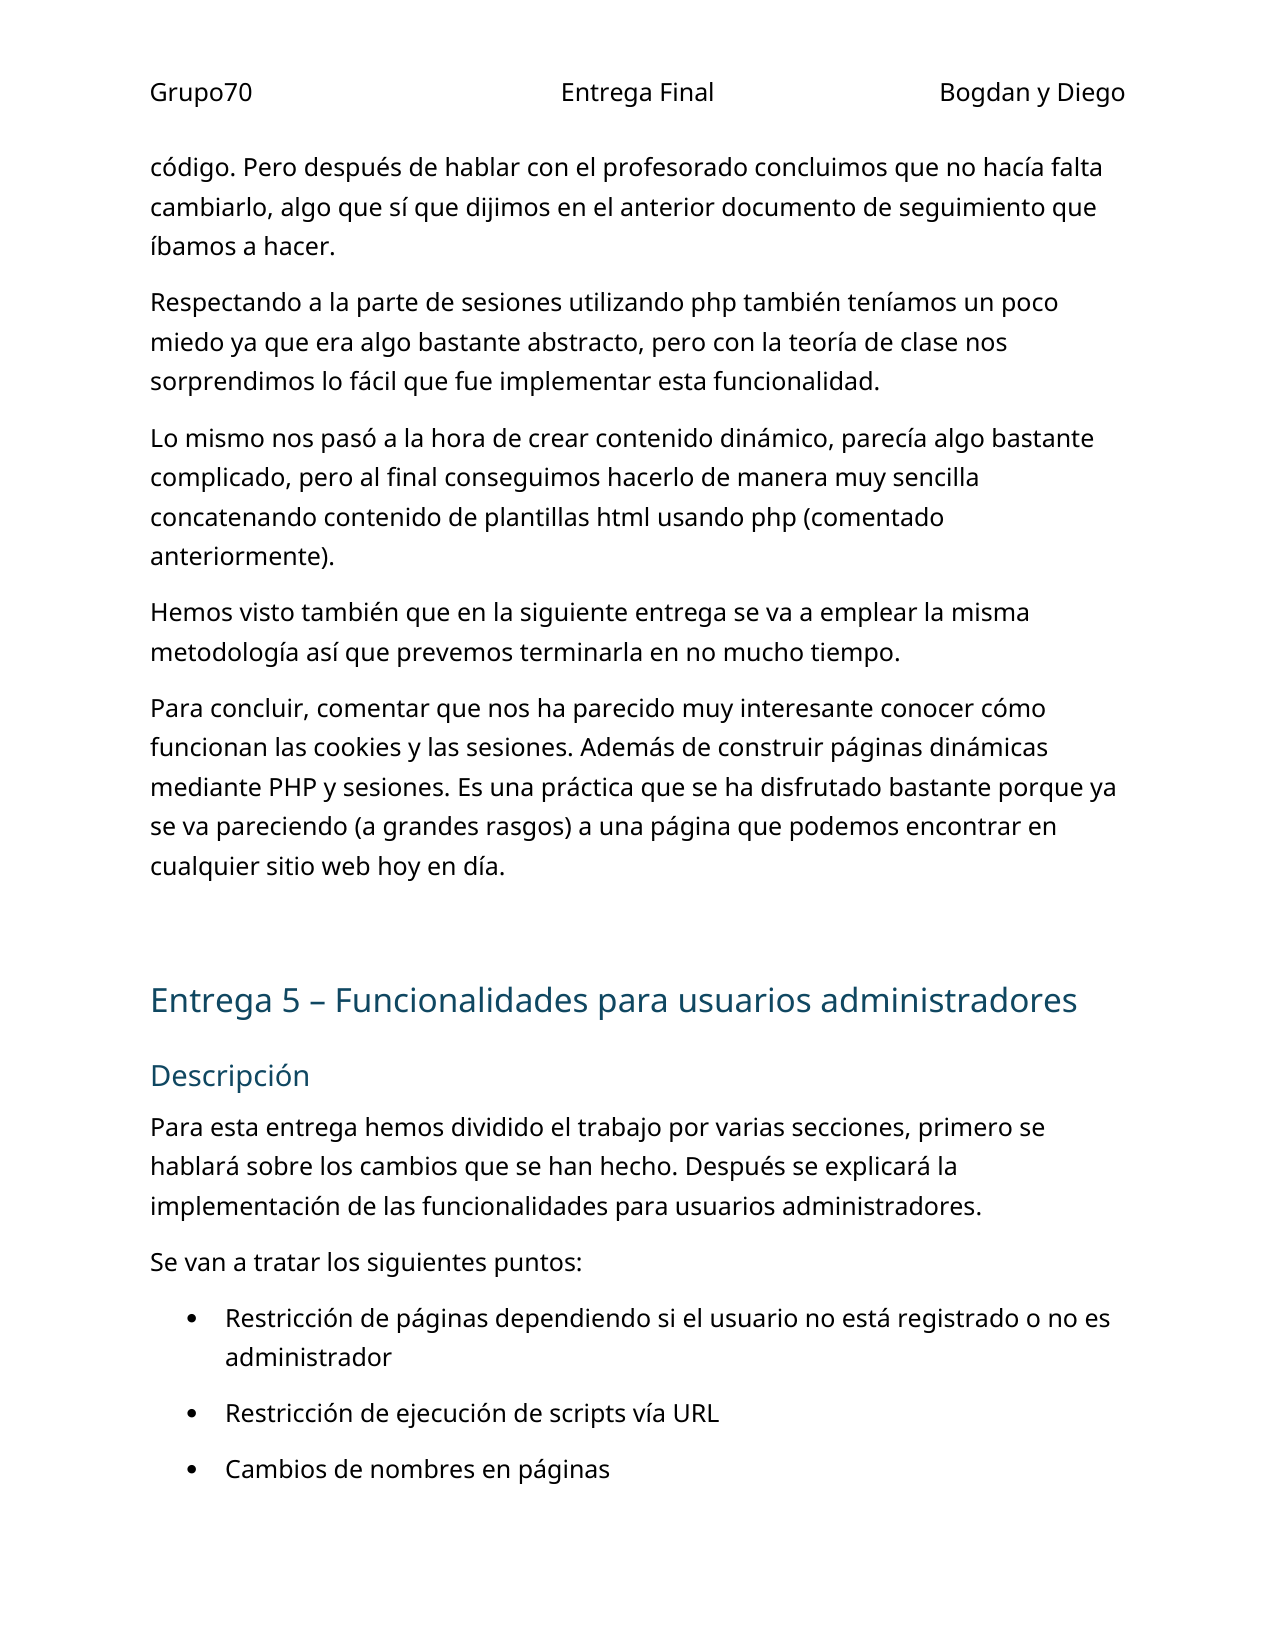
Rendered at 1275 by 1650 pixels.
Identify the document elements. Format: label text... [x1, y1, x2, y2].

text Respectando a la parte de sesiones utilizando php también teníamos un poco miedo ya que era algo bastante abstracto, pero con la teoría de clase nos sorprendimos lo fácil que fue implementar esta funcionalidad. [150, 285, 1125, 398]
text código. Pero después de hablar con el profesorado concluimos que no hacía falta cambiarlo, algo que sí que dijimos en el anterior documento de seguimiento que íbamos a hacer. [150, 150, 1125, 263]
list Cambios de nombres en páginas [187, 1452, 1125, 1486]
text Hemos visto también que en la siguiente entrega se va a emplear la misma metodología así que prevemos terminarla en no mucho tiempo. [150, 595, 1125, 668]
text Para concluir, comentar que nos ha parecido muy interesante conocer cómo funcionan las cookies y las sesiones. Además de construir páginas dinámicas mediante PHP y sesiones. Es una práctica que se ha disfrutado bastante porque ya se va pareciendo (a grandes rasgos) a una página que podemos encontrar en cualquier sitio web hoy en día. [150, 690, 1125, 882]
text Se van a tratar los siguientes puntos: [150, 1244, 1125, 1278]
text Lo mismo nos pasó a la hora de crear contenido dinámico, parecía algo bastante complicado, pero al final conseguimos hacerlo de manera muy sencilla concatenando contenido de plantillas html usando php (comentado anteriormente). [150, 420, 1125, 573]
list Restricción de ejecución de scripts vía URL [187, 1396, 1125, 1430]
subtitle Entrega 5 – Funcionalidades para usuarios administradores [150, 977, 1125, 1023]
subtitle Descripción [150, 1055, 1125, 1094]
text Para esta entrega hemos dividido el trabajo por varias secciones, primero se hablará sobre los cambios que se han hecho. Después se explicará la implementación de las funcionalidades para usuarios administradores. [150, 1109, 1125, 1222]
list Restricción de páginas dependiendo si el usuario no está registrado o no es administrador [187, 1300, 1125, 1374]
